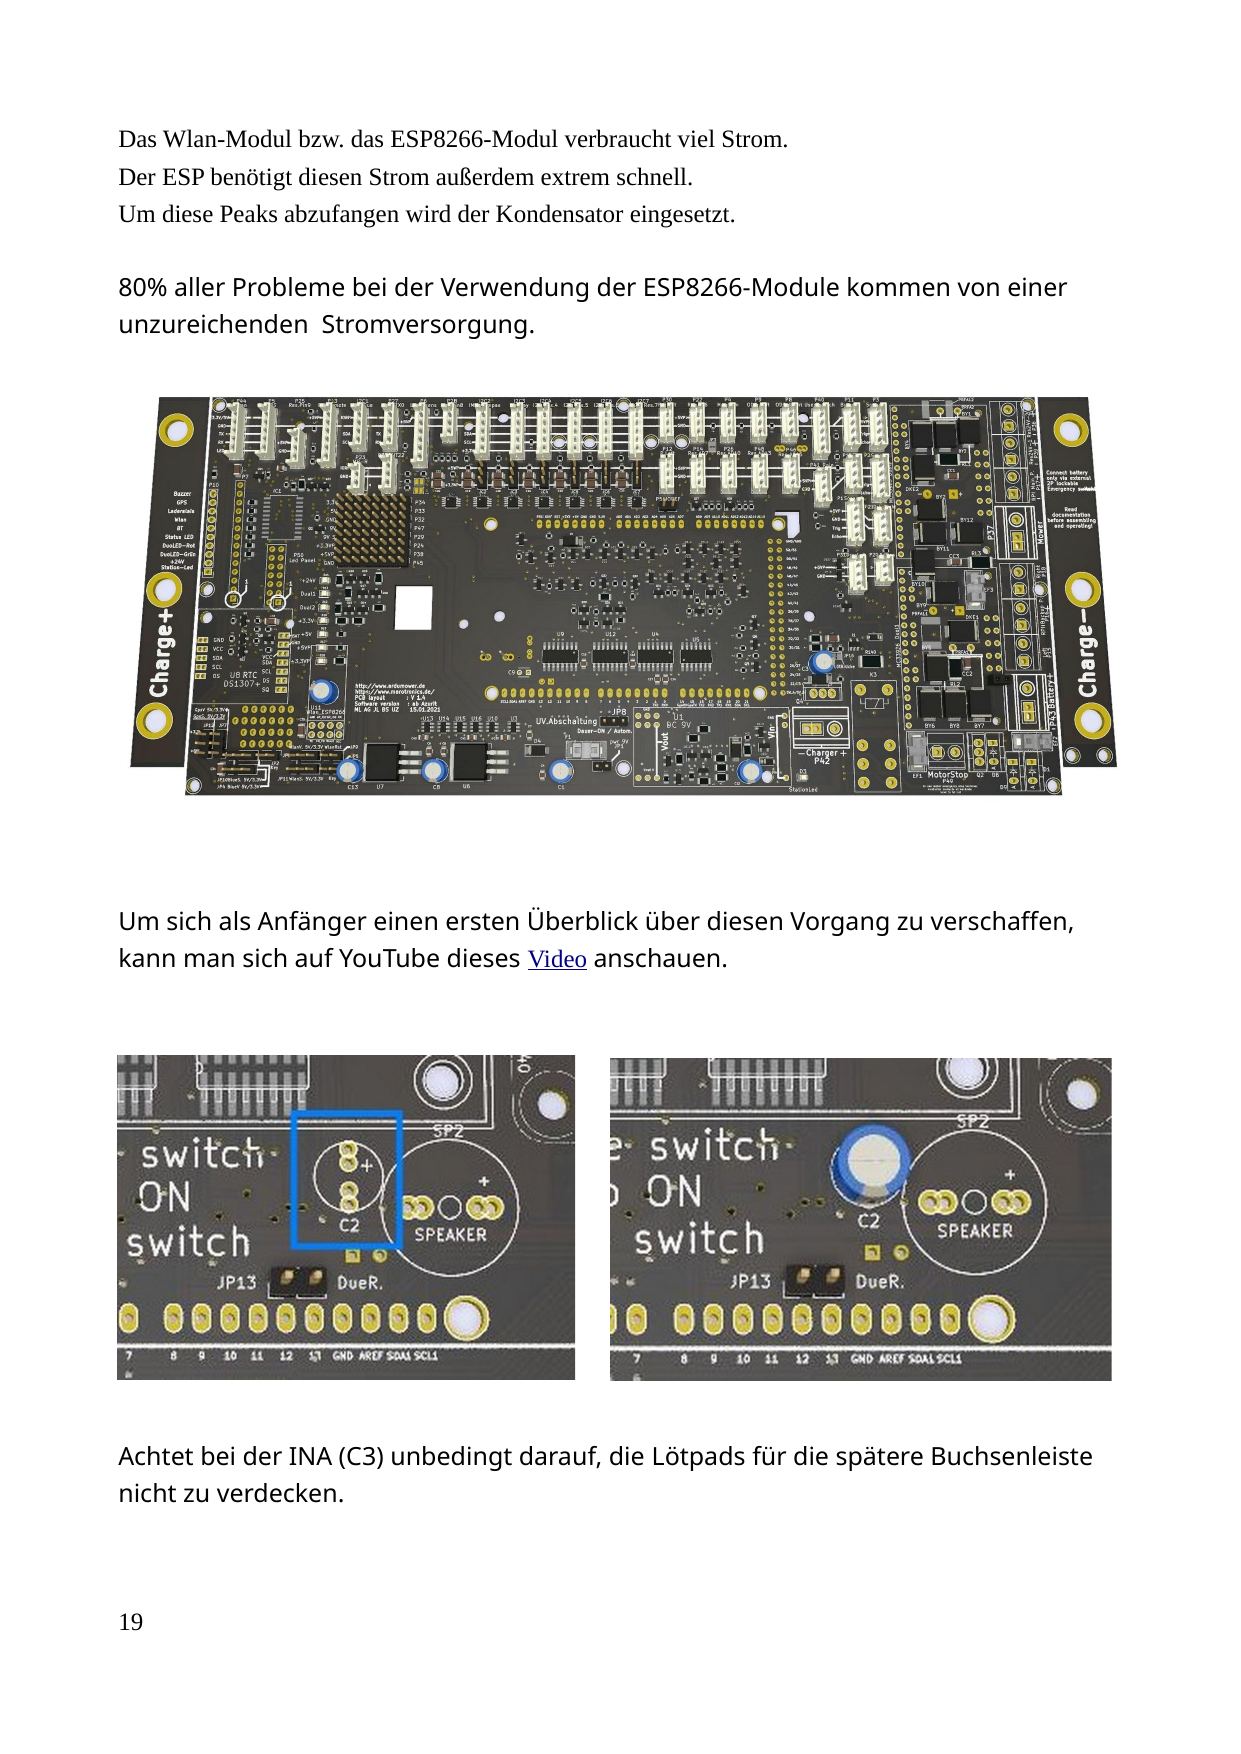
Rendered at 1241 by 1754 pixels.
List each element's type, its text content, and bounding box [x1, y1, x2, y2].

text Das Wlan-Modul bzw. das ESP8266-Modul verbraucht viel Strom. Der ESP benötigt diesen Strom außerdem extrem schnell. Um diese Peaks abzufangen wird der Kondensator eingesetzt. 80% aller Probleme bei der Verwendung der ESP8266-Module kommen von einer unzureichenden Stromversorgung. [118, 118, 1122, 341]
picture [119, 392, 1124, 802]
picture [117, 1055, 575, 1380]
text Achtet bei der INA (C3) unbedingt darauf, die Lötpads für die spätere Buchsenleiste nicht zu verdecken. [118, 1436, 1122, 1510]
text Um sich als Anfänger einen ersten Überblick über diesen Vorgang zu verschaffen, kann man sich auf YouTube dieses Video anschauen. [118, 900, 1122, 974]
picture [610, 1058, 1112, 1381]
